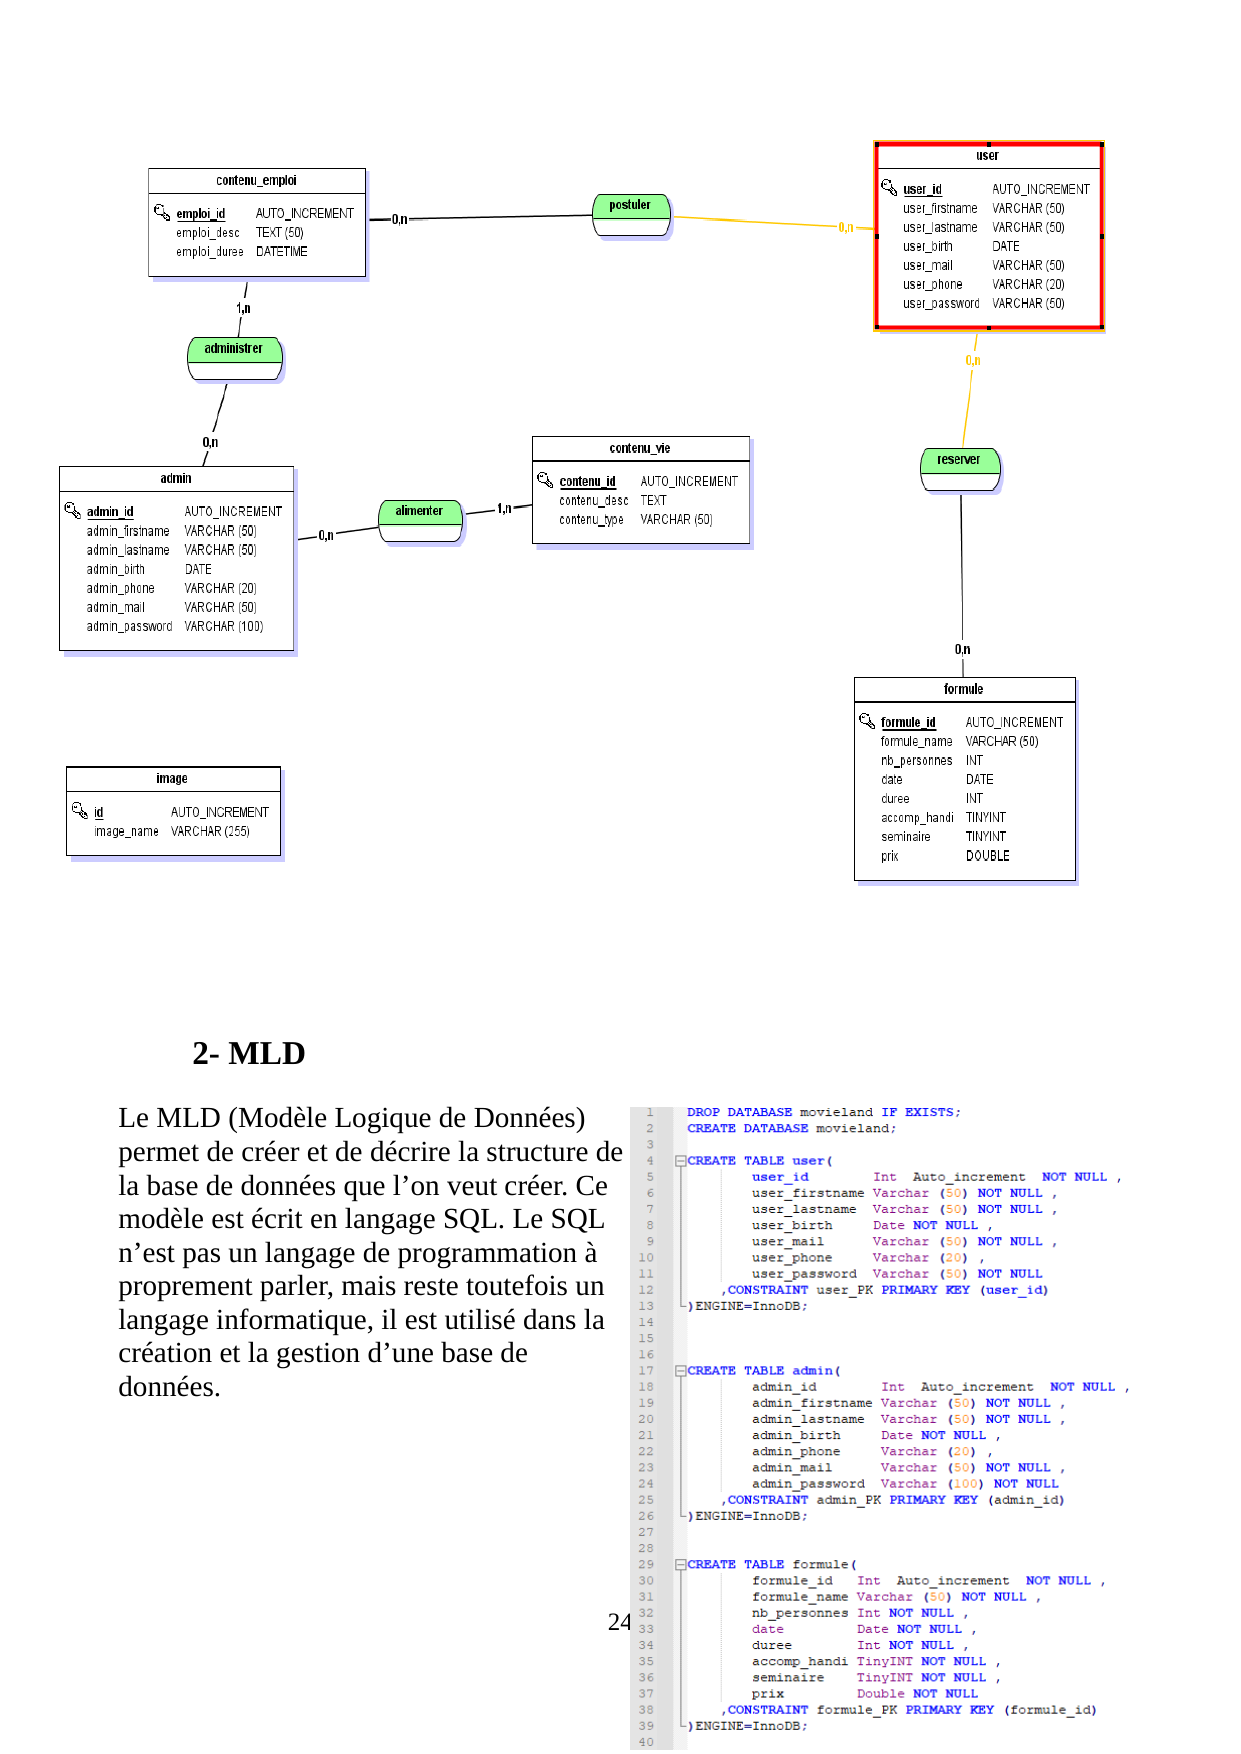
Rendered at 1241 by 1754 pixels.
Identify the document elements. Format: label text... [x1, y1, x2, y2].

text Le MLD (Modèle Logique de Données) permet de créer et de décrire la structure de la base de données que l’on veut créer. Ce modèle est écrit en langage SQL. Le SQL n’est pas un langage de programmation à proprement parler, mais reste toutefois un langage informatique, il est utilisé dans la création et la gestion d’une base de données. [118, 1101, 1122, 1402]
text 2- MLD [118, 1033, 1122, 1072]
picture [4, 118, 1237, 1000]
picture [630, 1107, 1240, 1750]
